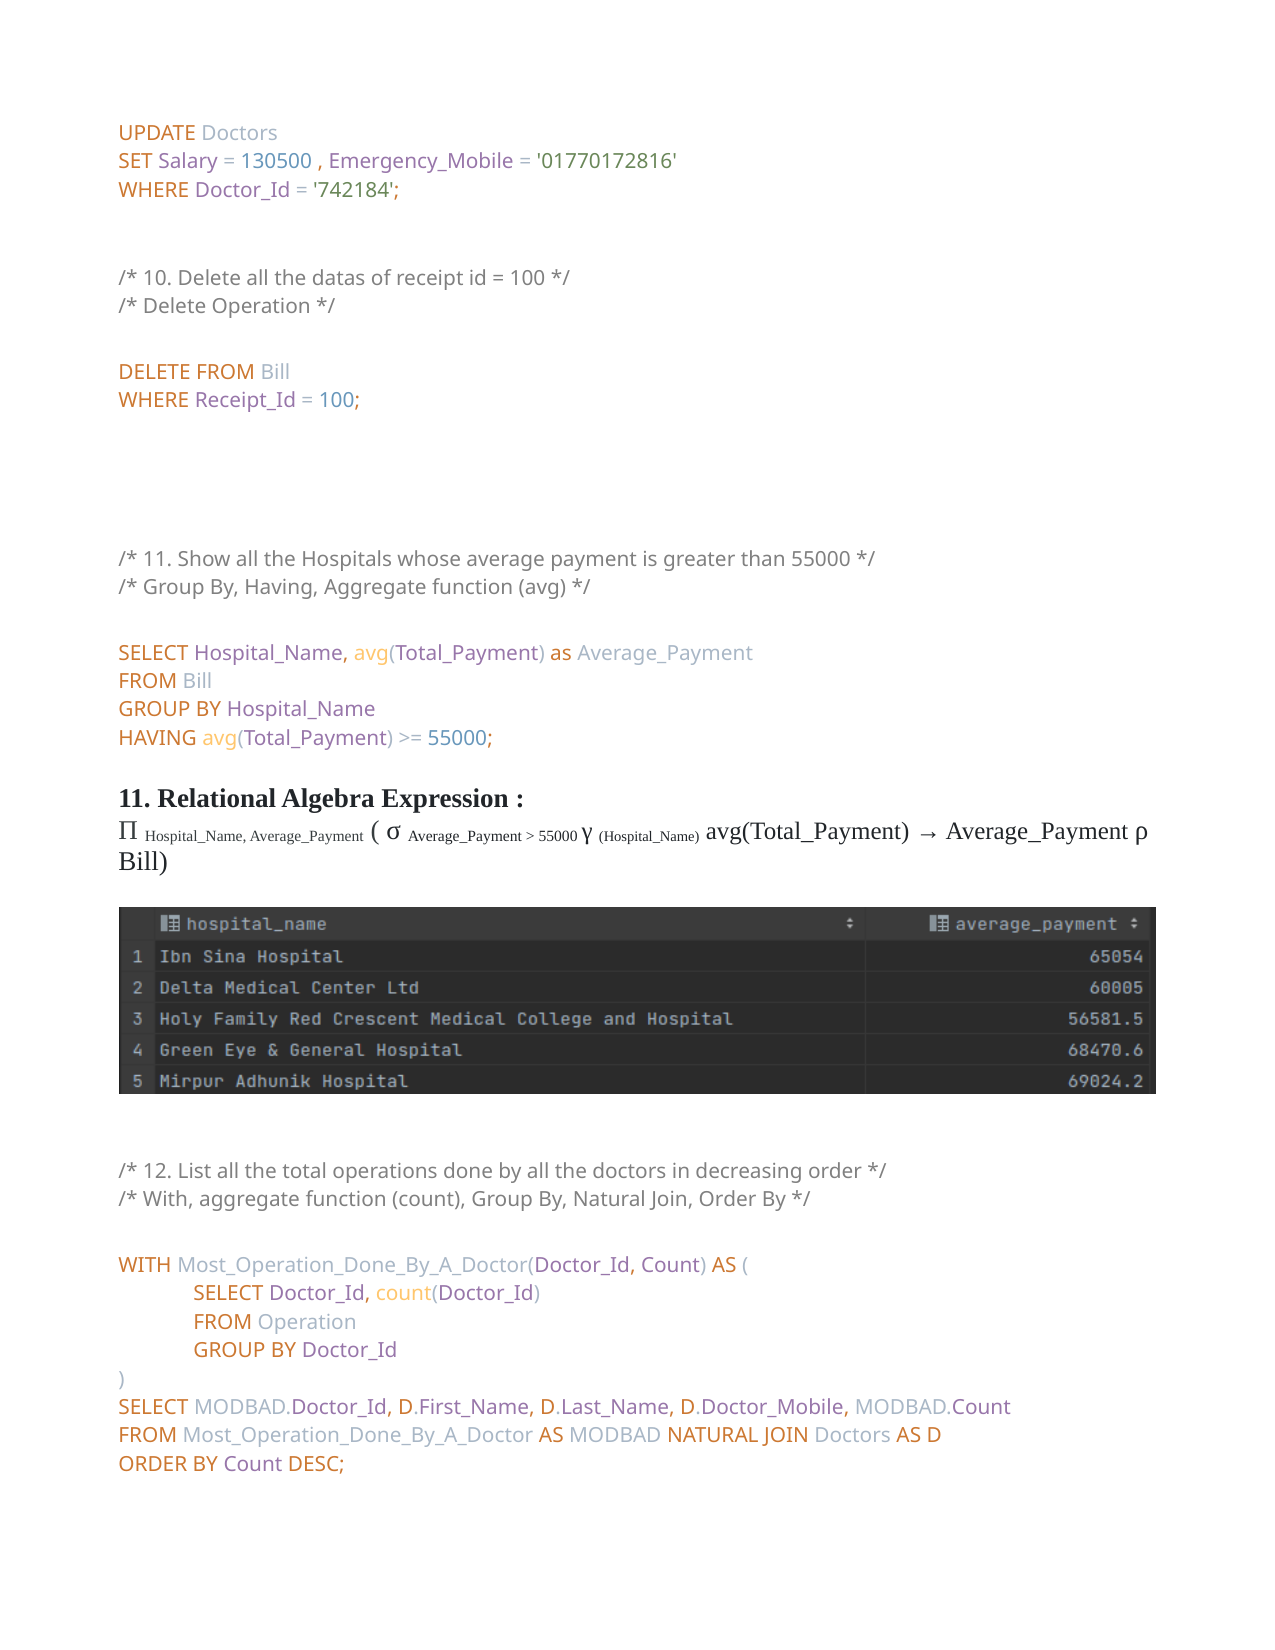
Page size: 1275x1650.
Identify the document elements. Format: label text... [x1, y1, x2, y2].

text /* 11. Show all the Hospitals whose average payment is greater than 55000 */ /* Group By, Having, Aggregate function (avg) */ SELECT Hospital_Name, avg(Total_Payment) as Average_Payment FROM Bill GROUP BY Hospital_Name HAVING avg(Total_Payment) >= 55000; [118, 544, 1155, 751]
text Π Hospital_Name, Average_Payment ( σ Average_Payment > 55000 γ (Hospital_Name) avg(Total_Payment) → Average_Payment ρ Bill) [118, 814, 1155, 876]
text /* 12. List all the total operations done by all the doctors in decreasing order */ /* With, aggregate function (count), Group By, Natural Join, Order By */ WITH Most_Operation_Done_By_A_Doctor(Doctor_Id, Count) AS ( SELECT Doctor_Id, count(Doctor_Id) FROM Operation GROUP BY Doctor_Id ) SELECT MODBAD.Doctor_Id, D.First_Name, D.Last_Name, D.Doctor_Mobile, MODBAD.Count FROM Most_Operation_Done_By_A_Doctor AS MODBAD NATURAL JOIN Doctors AS D ORDER BY Count DESC; [118, 1156, 1155, 1477]
text 11. Relational Algebra Expression : [118, 783, 1155, 814]
picture [119, 907, 1156, 1094]
text UPDATE Doctors SET Salary = 130500 , Emergency_Mobile = '01770172816' WHERE Doctor_Id = '742184'; [118, 118, 1155, 203]
text /* 10. Delete all the datas of receipt id = 100 */ /* Delete Operation */ DELETE FROM Bill WHERE Receipt_Id = 100; [118, 263, 1155, 451]
